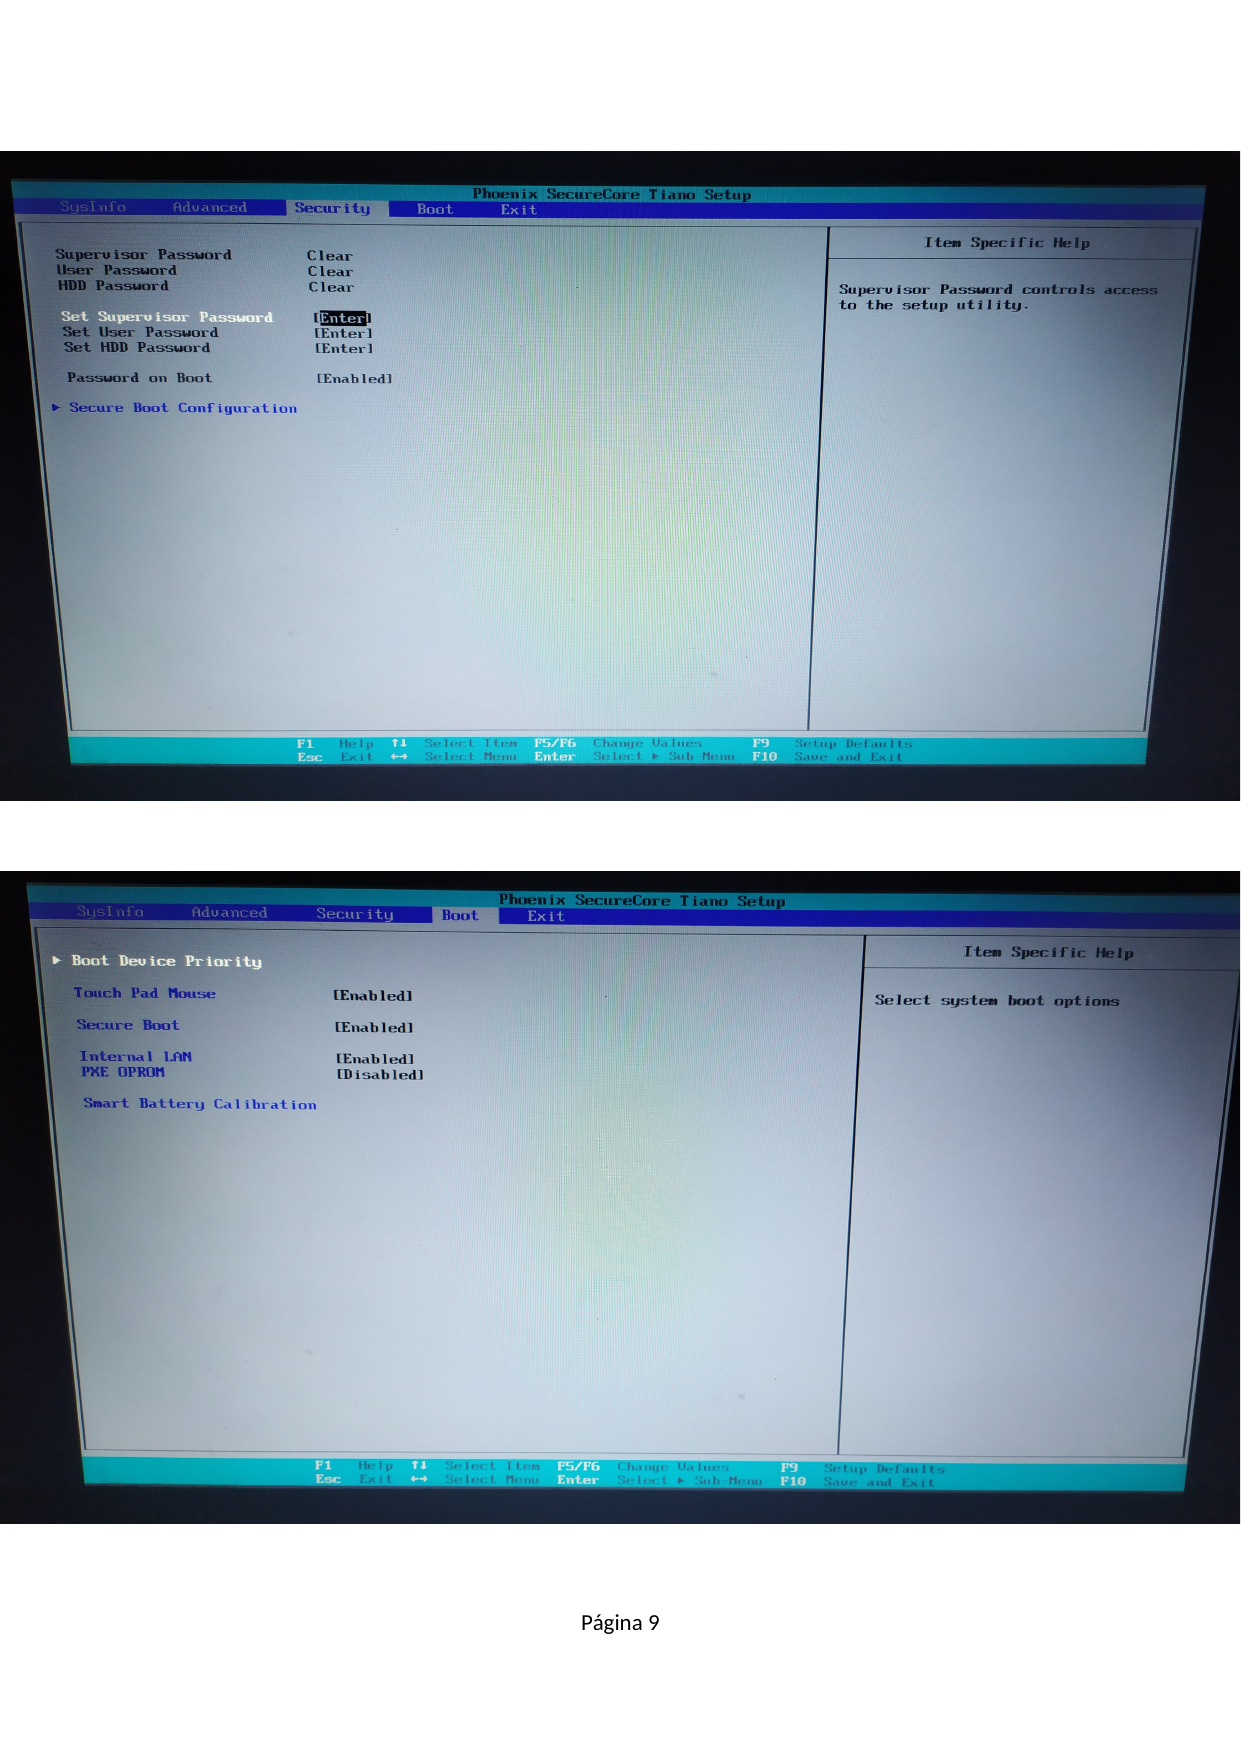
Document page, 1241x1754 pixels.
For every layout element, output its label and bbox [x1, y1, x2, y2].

picture [0, 871, 1241, 1524]
picture [0, 151, 1241, 801]
